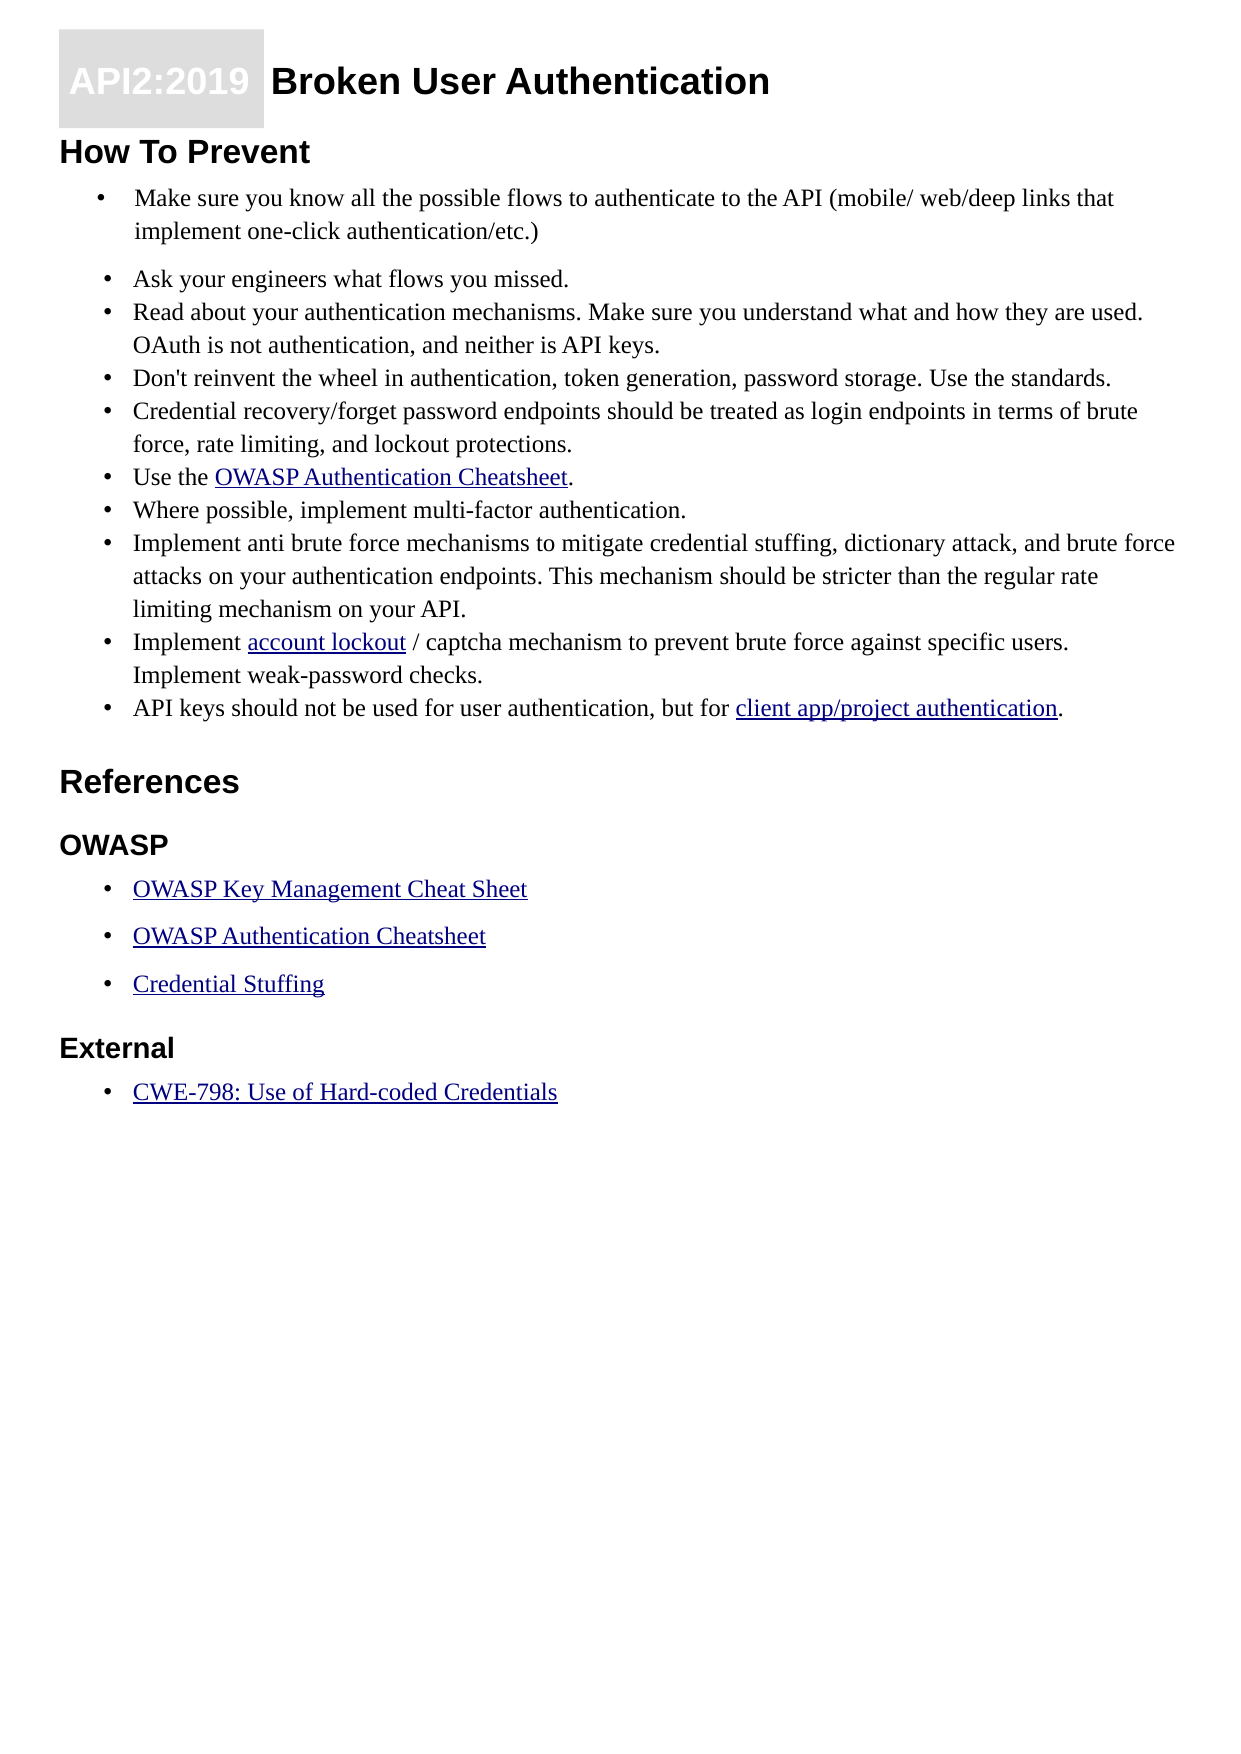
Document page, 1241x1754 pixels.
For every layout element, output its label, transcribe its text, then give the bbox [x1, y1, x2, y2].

list OWASP Key Management Cheat Sheet [103, 874, 1181, 902]
list Credential recovery/forget password endpoints should be treated as login endpoints in terms of brute force, rate limiting, and lockout protections. [103, 396, 1181, 458]
list Read about your authentication mechanisms. Make sure you understand what and how they are used. OAuth is not authentication, and neither is API keys. [103, 297, 1181, 359]
subtitle OWASP [59, 827, 1181, 861]
list Ask your engineers what flows you missed. [103, 264, 1181, 293]
list Credential Stuffing [103, 969, 1181, 998]
list Implement anti brute force mechanisms to mitigate credential stuffing, dictionary attack, and brute force attacks on your authentication endpoints. This mechanism should be stricter than the regular rate limiting mechanism on your API. [103, 528, 1181, 623]
list Make sure you know all the possible flows to authenticate to the API (mobile/ web/deep links that implement one-click authentication/etc.) [97, 183, 1181, 245]
list Don't reinvent the wheel in authentication, token generation, password storage. Use the standards. [103, 363, 1181, 392]
list OWASP Authentication Cheatsheet [103, 921, 1181, 950]
subtitle External [59, 1031, 1181, 1065]
subtitle How To Prevent [59, 132, 1181, 171]
list Where possible, implement multi-factor authentication. [103, 495, 1181, 524]
list Use the OWASP Authentication Cheatsheet. [103, 462, 1181, 491]
list CWE-798: Use of Hard-coded Credentials [103, 1077, 1181, 1106]
list Implement account lockout / captcha mechanism to prevent brute force against specific users. Implement weak-password checks. [103, 627, 1181, 689]
list API keys should not be used for user authentication, but for client app/project authentication. [103, 693, 1181, 722]
subtitle References [59, 762, 1181, 800]
